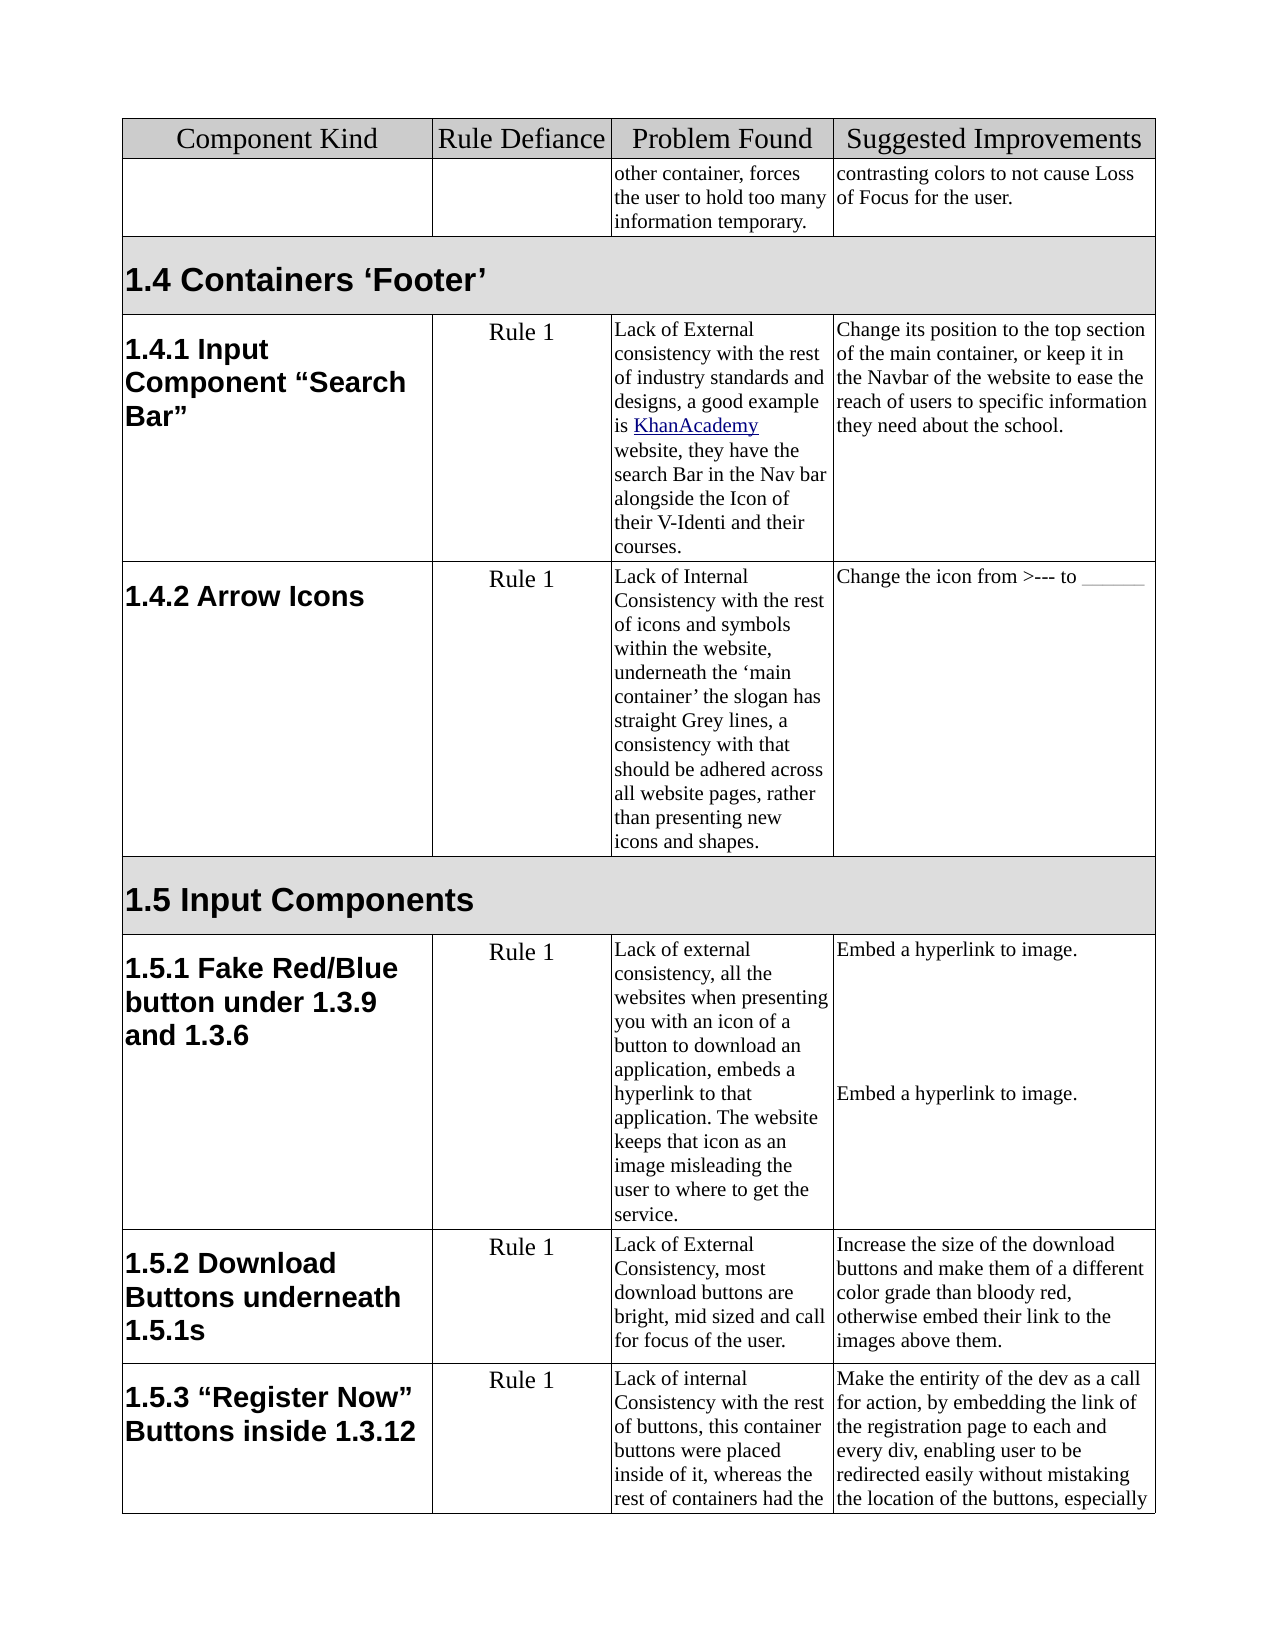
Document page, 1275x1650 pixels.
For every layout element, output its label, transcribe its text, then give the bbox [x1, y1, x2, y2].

table_cell 1.5.2 Download Buttons underneath 1.5.1s [123, 1230, 432, 1362]
table_header Rule Defiance [433, 119, 611, 158]
table_cell [433, 159, 611, 236]
table_cell Lack of internal Consistency with the rest of buttons, this container buttons were placed inside of it, whereas the rest of containers had the [612, 1364, 833, 1513]
table_cell 1.5.3 “Register Now” Buttons inside 1.3.12 [123, 1364, 432, 1513]
table_cell Lack of external consistency, all the websites when presenting you with an icon of a button to download an application, embeds a hyperlink to that application. The website keeps that icon as an image misleading the user to where to get the service. [612, 935, 833, 1228]
table_cell 1.5 Input Components [123, 857, 1155, 934]
table_header Problem Found [612, 119, 833, 158]
table_cell Embed a hyperlink to image. Embed a hyperlink to image. [834, 935, 1155, 1228]
table_cell contrasting colors to not cause Loss of Focus for the user. [834, 159, 1155, 236]
table_header Suggested Improvements [834, 119, 1155, 158]
table_cell 1.4.2 Arrow Icons [123, 562, 432, 856]
table_cell 1.5.1 Fake Red/Blue button under 1.3.9 and 1.3.6 [123, 935, 432, 1228]
table_cell Rule 1 [433, 1230, 611, 1362]
table_header Component Kind [123, 119, 432, 158]
table_cell Change the icon from >--- to ______ [834, 562, 1155, 856]
table_cell Lack of External Consistency, most download buttons are bright, mid sized and call for focus of the user. [612, 1230, 833, 1362]
table_cell Rule 1 [433, 1364, 611, 1513]
table_cell Lack of Internal Consistency with the rest of icons and symbols within the website, underneath the ‘main container’ the slogan has straight Grey lines, a consistency with that should be adhered across all website pages, rather than presenting new icons and shapes. [612, 562, 833, 856]
table_cell Change its position to the top section of the main container, or keep it in the Navbar of the website to ease the reach of users to specific information they need about the school. [834, 315, 1155, 561]
table_cell Increase the size of the download buttons and make them of a different color grade than bloody red, otherwise embed their link to the images above them. [834, 1230, 1155, 1362]
table_cell 1.4.1 Input Component “Search Bar” [123, 315, 432, 561]
table_cell Rule 1 [433, 315, 611, 561]
table_cell Rule 1 [433, 935, 611, 1228]
table_cell [123, 159, 432, 236]
table_cell Make the entirity of the dev as a call for action, by embedding the link of the registration page to each and every div, enabling user to be redirected easily without mistaking the location of the buttons, especially [834, 1364, 1155, 1513]
table_cell other container, forces the user to hold too many information temporary. [612, 159, 833, 236]
table_cell Rule 1 [433, 562, 611, 856]
table_cell 1.4 Containers ‘Footer’ [123, 237, 1155, 314]
table_cell Lack of External consistency with the rest of industry standards and designs, a good example is KhanAcademy website, they have the search Bar in the Nav bar alongside the Icon of their V-Identi and their courses. [612, 315, 833, 561]
